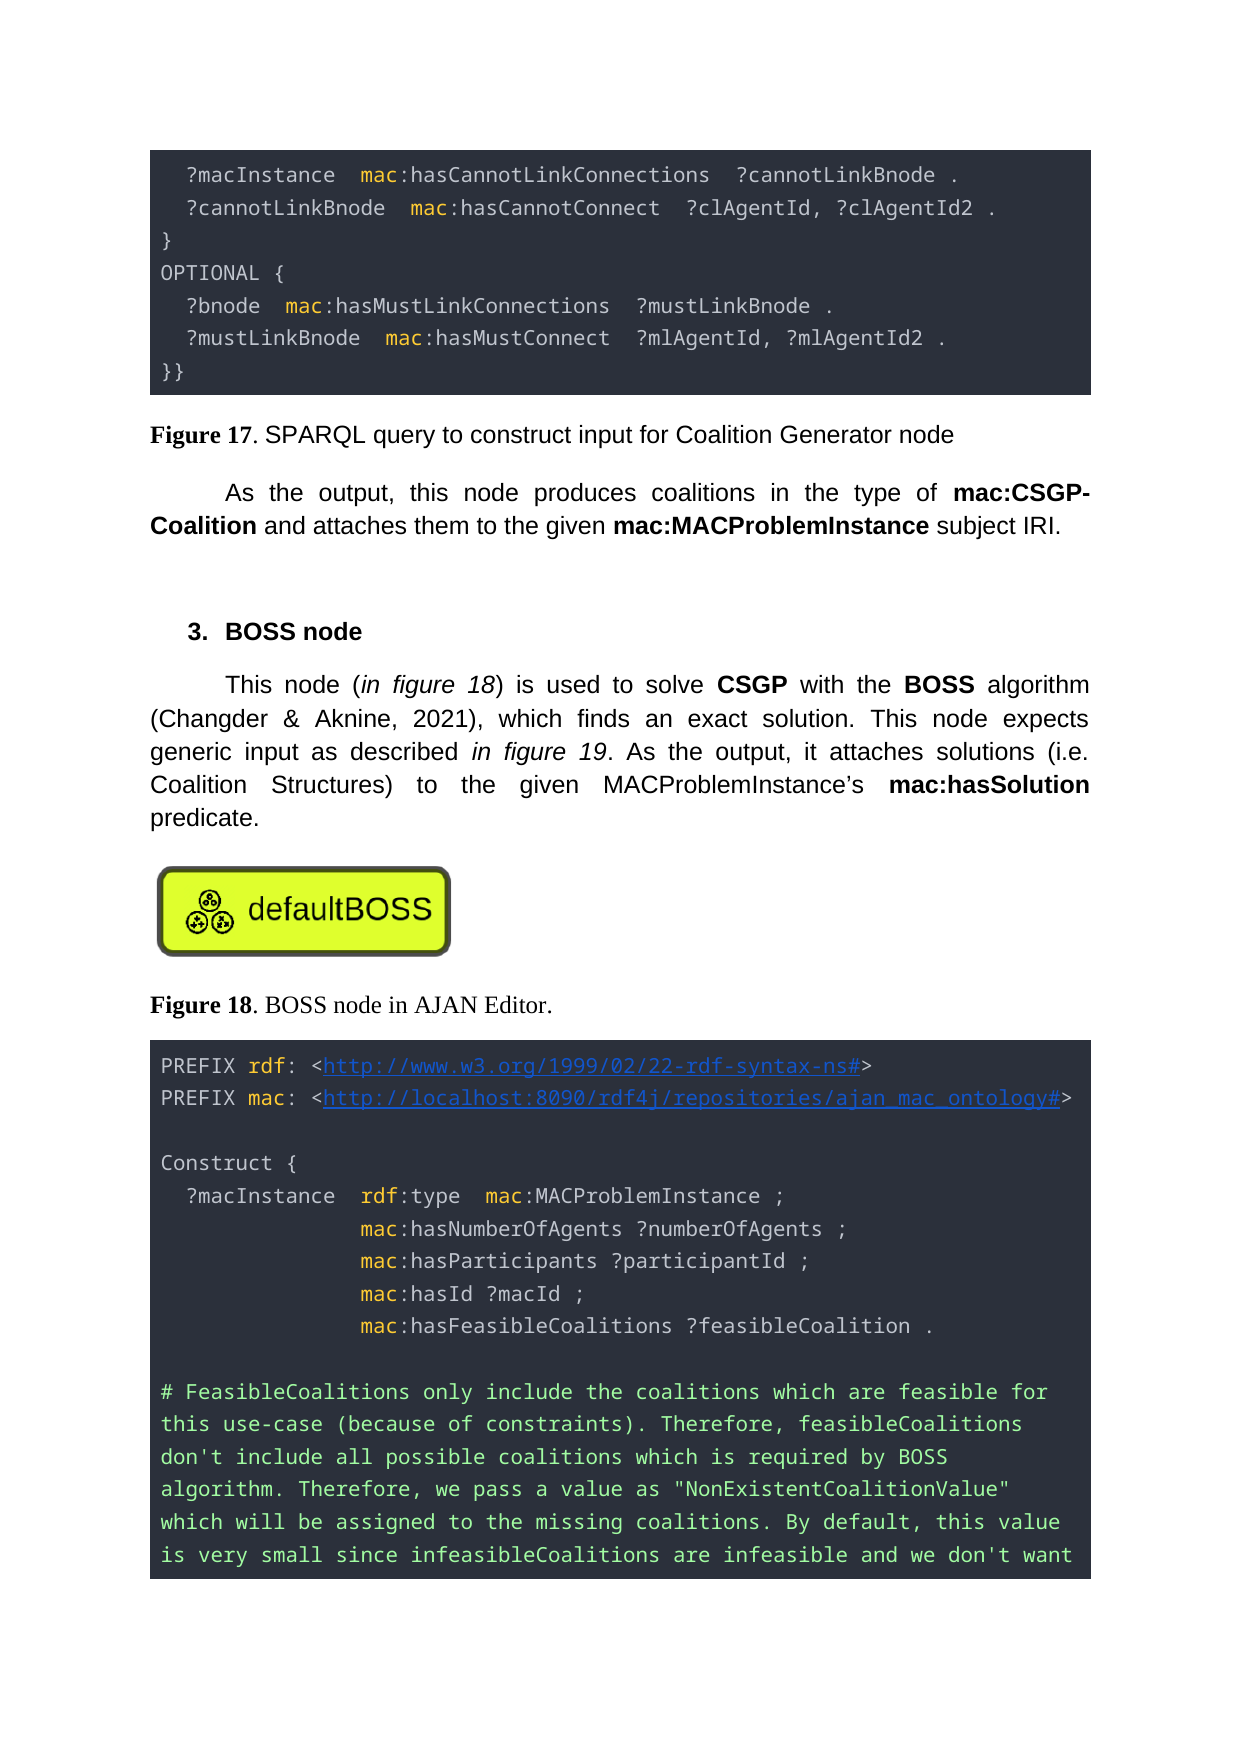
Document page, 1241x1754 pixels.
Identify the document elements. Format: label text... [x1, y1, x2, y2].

text As the output, this node produces coalitions in the type of mac:CSGP-Coalition and attaches them to the given mac:MACProblemInstance subject IRI. [150, 478, 1090, 540]
text Figure 17. SPARQL query to construct input for Coalition Generator node [150, 420, 1090, 449]
table_header PREFIX rdf: <http://www.w3.org/1999/02/22-rdf-syntax-ns#> PREFIX mac: <http://localhost:8090/rdf4j/repositories/ajan_mac_ontology#> Construct { ?macInstance rdf:type mac:MACProblemInstance ; mac:hasNumberOfAgents ?numberOfAgents ; mac:hasParticipants ?participantId ; mac:hasId ?macId ; mac:hasFeasibleCoalitions ?feasibleCoalition . # FeasibleCoalitions only include the coalitions which are feasible for this use-case (because of constraints). Therefore, feasibleCoalitions don't include all possible coalitions which is required by BOSS algorithm. Therefore, we pass a value as "NonExistentCoalitionValue" which will be assigned to the missing coalitions. By default, this value is very small since infeasibleCoalitions are infeasible and we don't want [150, 1040, 1091, 1579]
picture [150, 860, 454, 959]
text Figure 18. BOSS node in AJAN Editor. [150, 990, 1090, 1018]
list BOSS node [187, 617, 1090, 645]
text This node (in figure 18) is used to solve CSGP with the BOSS algorithm (Changder & Aknine, 2021), which finds an exact solution. This node expects generic input as described in figure 19. As the output, it attaches solutions (i.e. Coalition Structures) to the given MACProblemInstance’s mac:hasSolution predicate. [150, 671, 1090, 831]
table_header ?macInstance mac:hasCannotLinkConnections ?cannotLinkBnode . ?cannotLinkBnode mac:hasCannotConnect ?clAgentId, ?clAgentId2 . } OPTIONAL { ?bnode mac:hasMustLinkConnections ?mustLinkBnode . ?mustLinkBnode mac:hasMustConnect ?mlAgentId, ?mlAgentId2 . }} [150, 150, 1091, 395]
